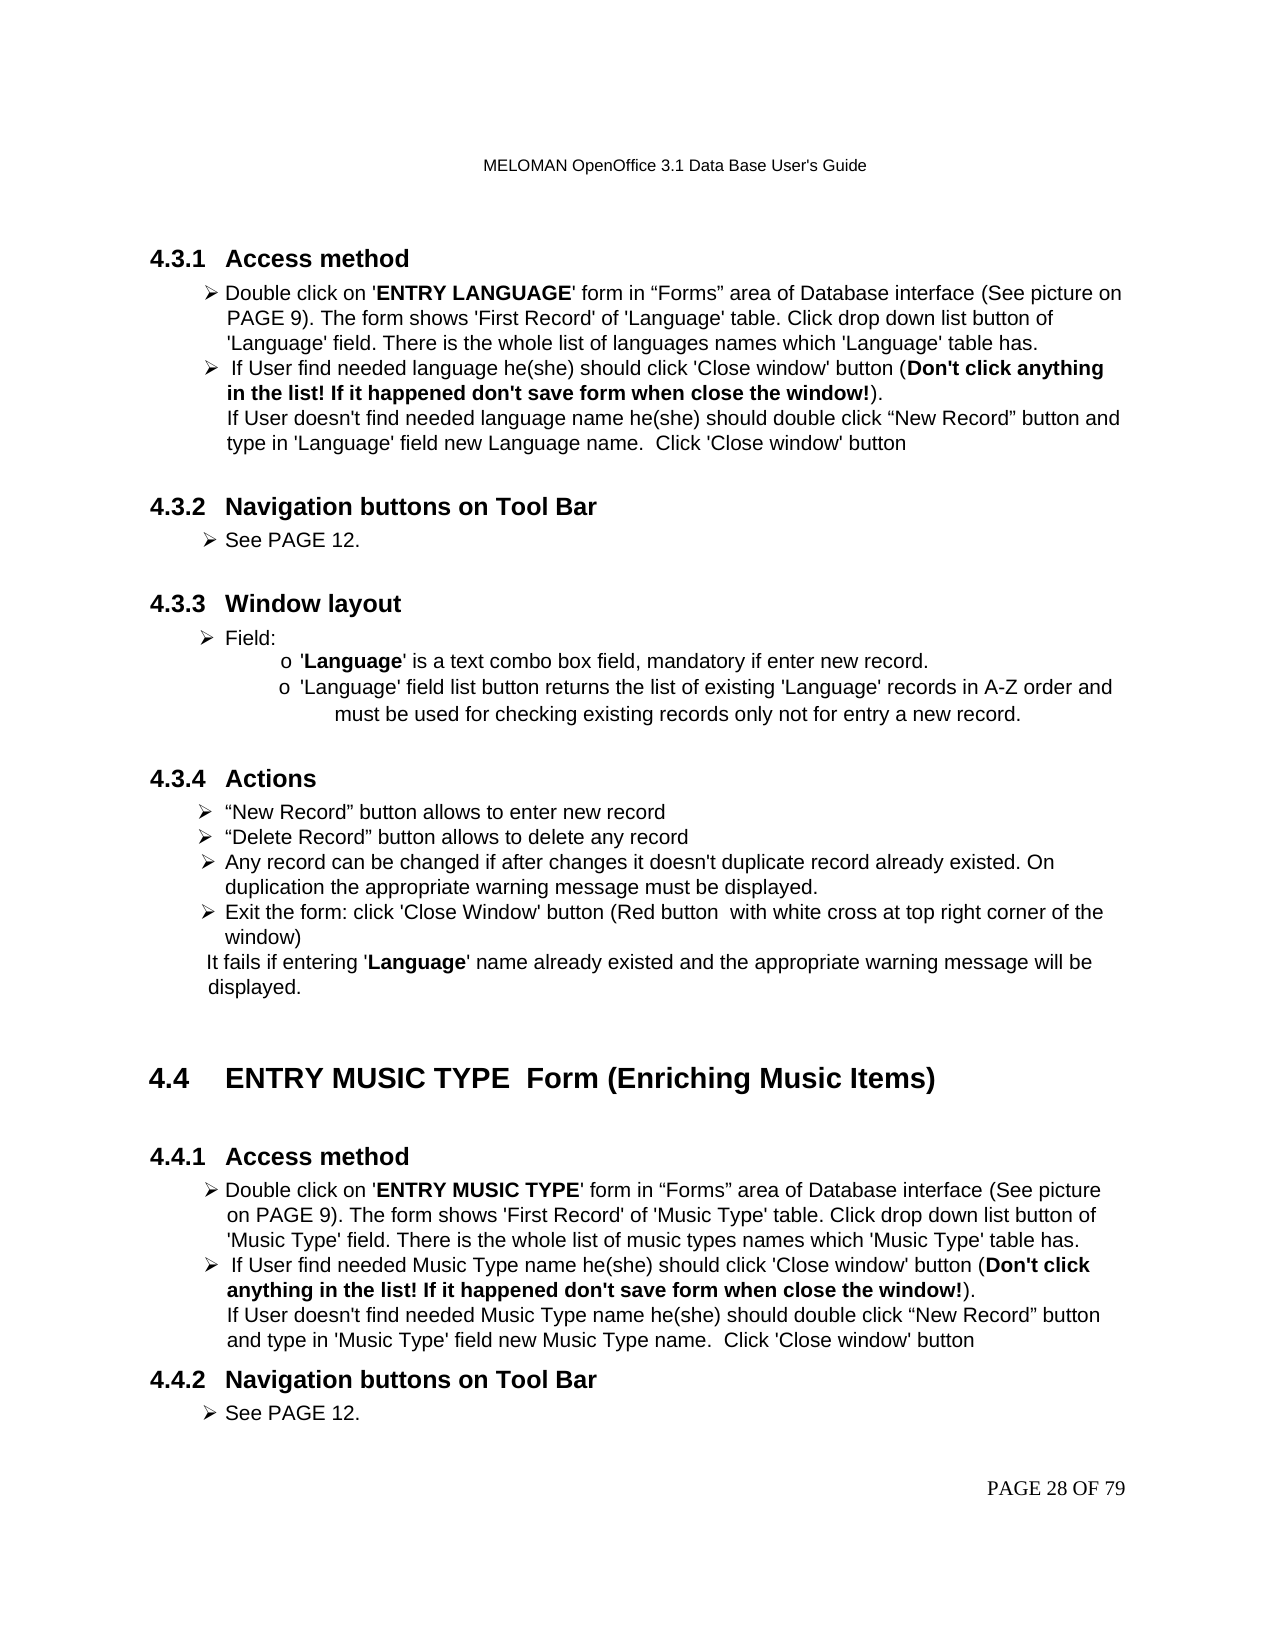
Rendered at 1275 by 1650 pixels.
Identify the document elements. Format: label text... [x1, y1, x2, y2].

list Double click on 'ENTRY LANGUAGE' form in “Forms” area of Database interface (See picture on PAGE 9). The form shows 'First Record' of 'Language' table. Click drop down list button of 'Language' field. There is the whole list of languages names which 'Language' table has. [203, 279, 1125, 354]
list “New Record” button allows to enter new record [197, 798, 1125, 823]
list If User find needed language he(she) should click 'Close window' button (Don't click anything in the list! If it happened don't save form when close the window!). [203, 354, 1125, 404]
list Any record can be changed if after changes it doesn't duplicate record already existed. On duplication the appropriate warning message must be displayed. [200, 848, 1125, 898]
subtitle Actions [150, 763, 1125, 792]
subtitle Window layout [150, 589, 1125, 618]
list 'Language' is a text combo box field, mandatory if enter new record. [280, 649, 1125, 675]
subtitle Navigation buttons on Tool Bar [150, 1364, 1125, 1393]
list If User find needed Music Type name he(she) should click 'Close window' button (Don't click anything in the list! If it happened don't save form when close the window!). [203, 1252, 1125, 1302]
subtitle Navigation buttons on Tool Bar [150, 492, 1125, 521]
subtitle Access method [150, 1142, 1125, 1171]
list 'Language' field list button returns the list of existing 'Language' records in A-Z order and must be used for checking existing records only not for entry a new record. [278, 675, 1125, 726]
list See PAGE 12. [202, 1399, 1125, 1424]
list If User doesn't find needed Music Type name he(she) should double click “New Record” button and type in 'Music Type' field new Music Type name. Click 'Close window' button [203, 1302, 1125, 1352]
list “Delete Record” button allows to delete any record [197, 823, 1125, 848]
subtitle Access method [150, 244, 1125, 273]
list See PAGE 12. [202, 527, 1125, 552]
list Exit the form: click 'Close Window' button (Red button with white cross at top right corner of the window) [200, 898, 1125, 948]
subtitle ENTRY MUSIC TYPE Form (Enriching Music Items) [148, 1061, 1125, 1094]
list Field: [198, 624, 1125, 649]
list If User doesn't find needed language name he(she) should double click “New Record” button and type in 'Language' field new Language name. Click 'Close window' button [203, 404, 1125, 454]
list Double click on 'ENTRY MUSIC TYPE' form in “Forms” area of Database interface (See picture on PAGE 9). The form shows 'First Record' of 'Music Type' table. Click drop down list button of 'Music Type' field. There is the whole list of music types names which 'Music Type' table has. [203, 1177, 1125, 1252]
text It fails if entering 'Language' name already existed and the appropriate warning message will be displayed. [206, 948, 1125, 998]
